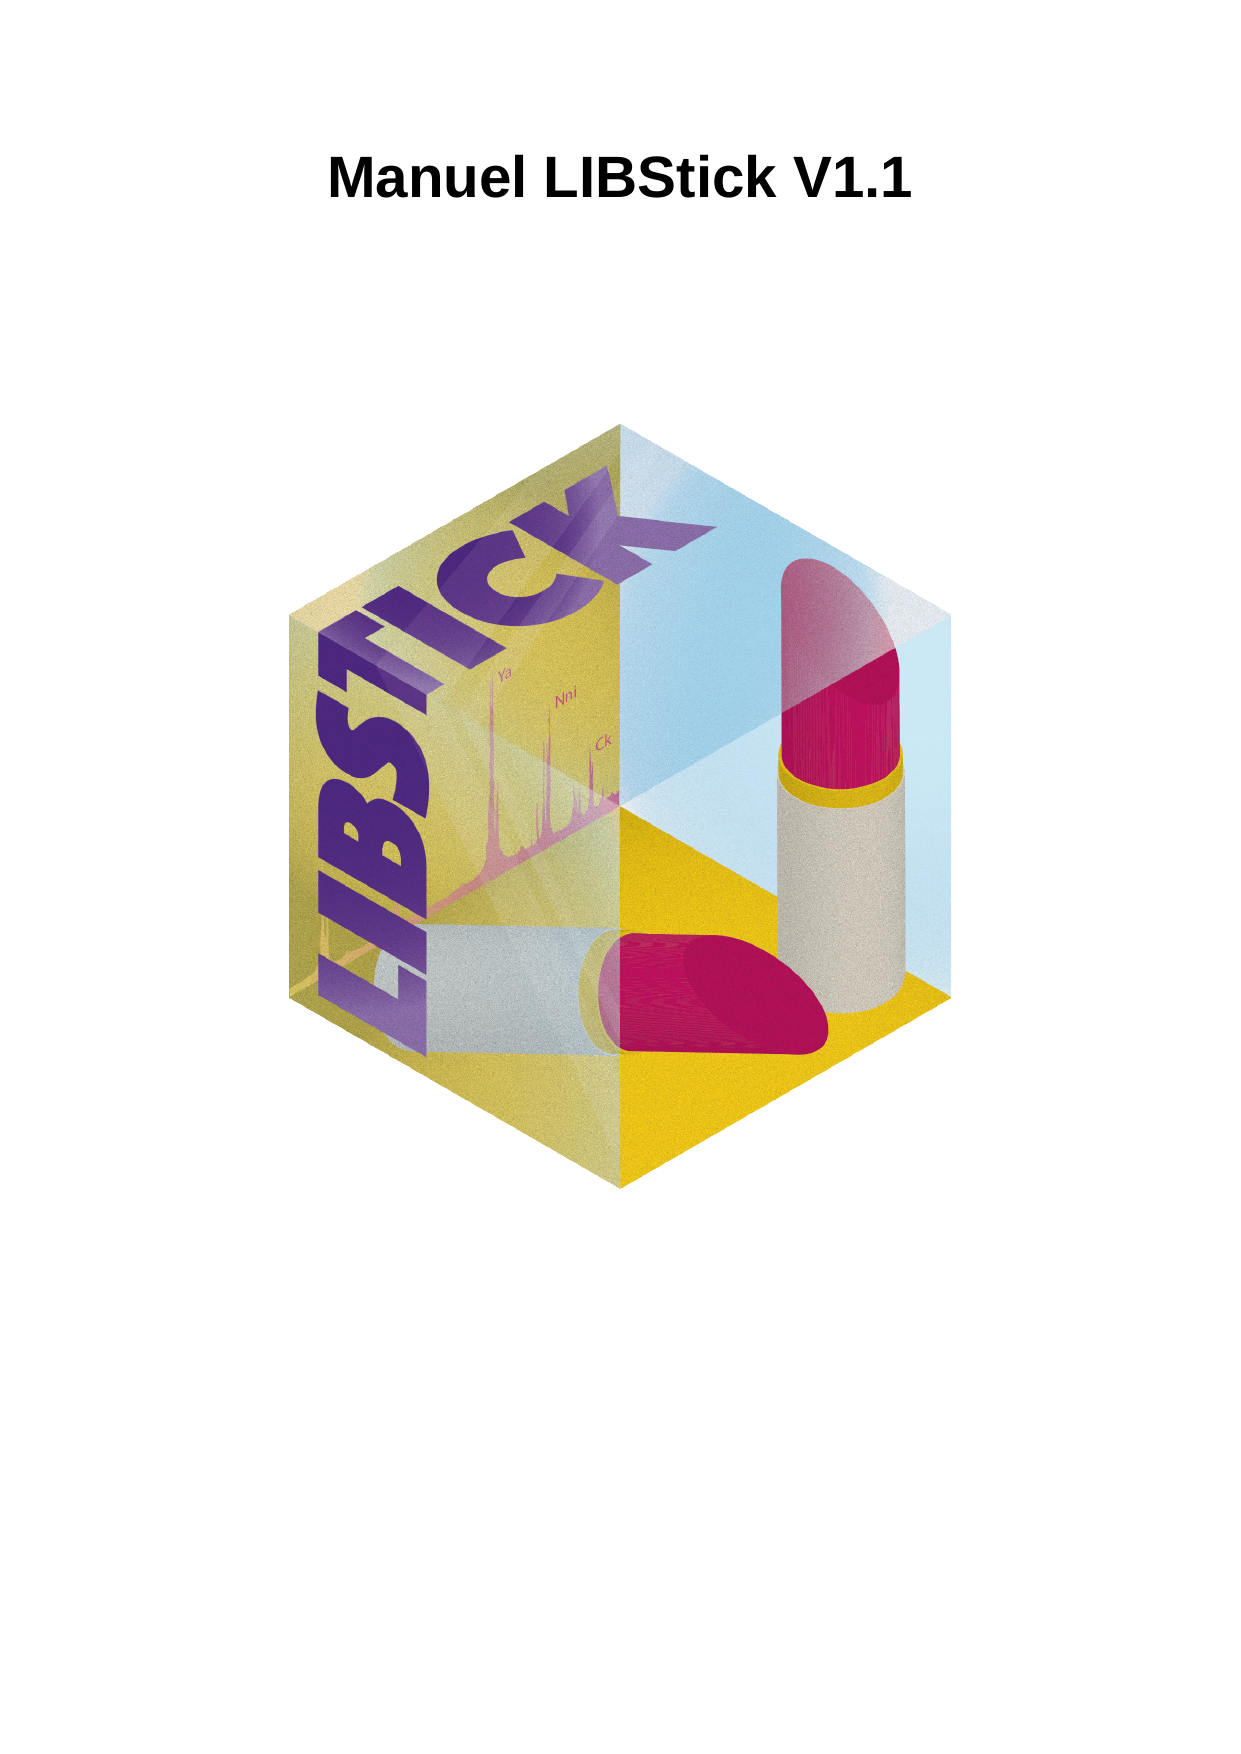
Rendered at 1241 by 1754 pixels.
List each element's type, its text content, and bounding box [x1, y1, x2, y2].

picture [288, 423, 952, 1189]
title Manuel LIBStick V1.1 [118, 143, 1122, 210]
